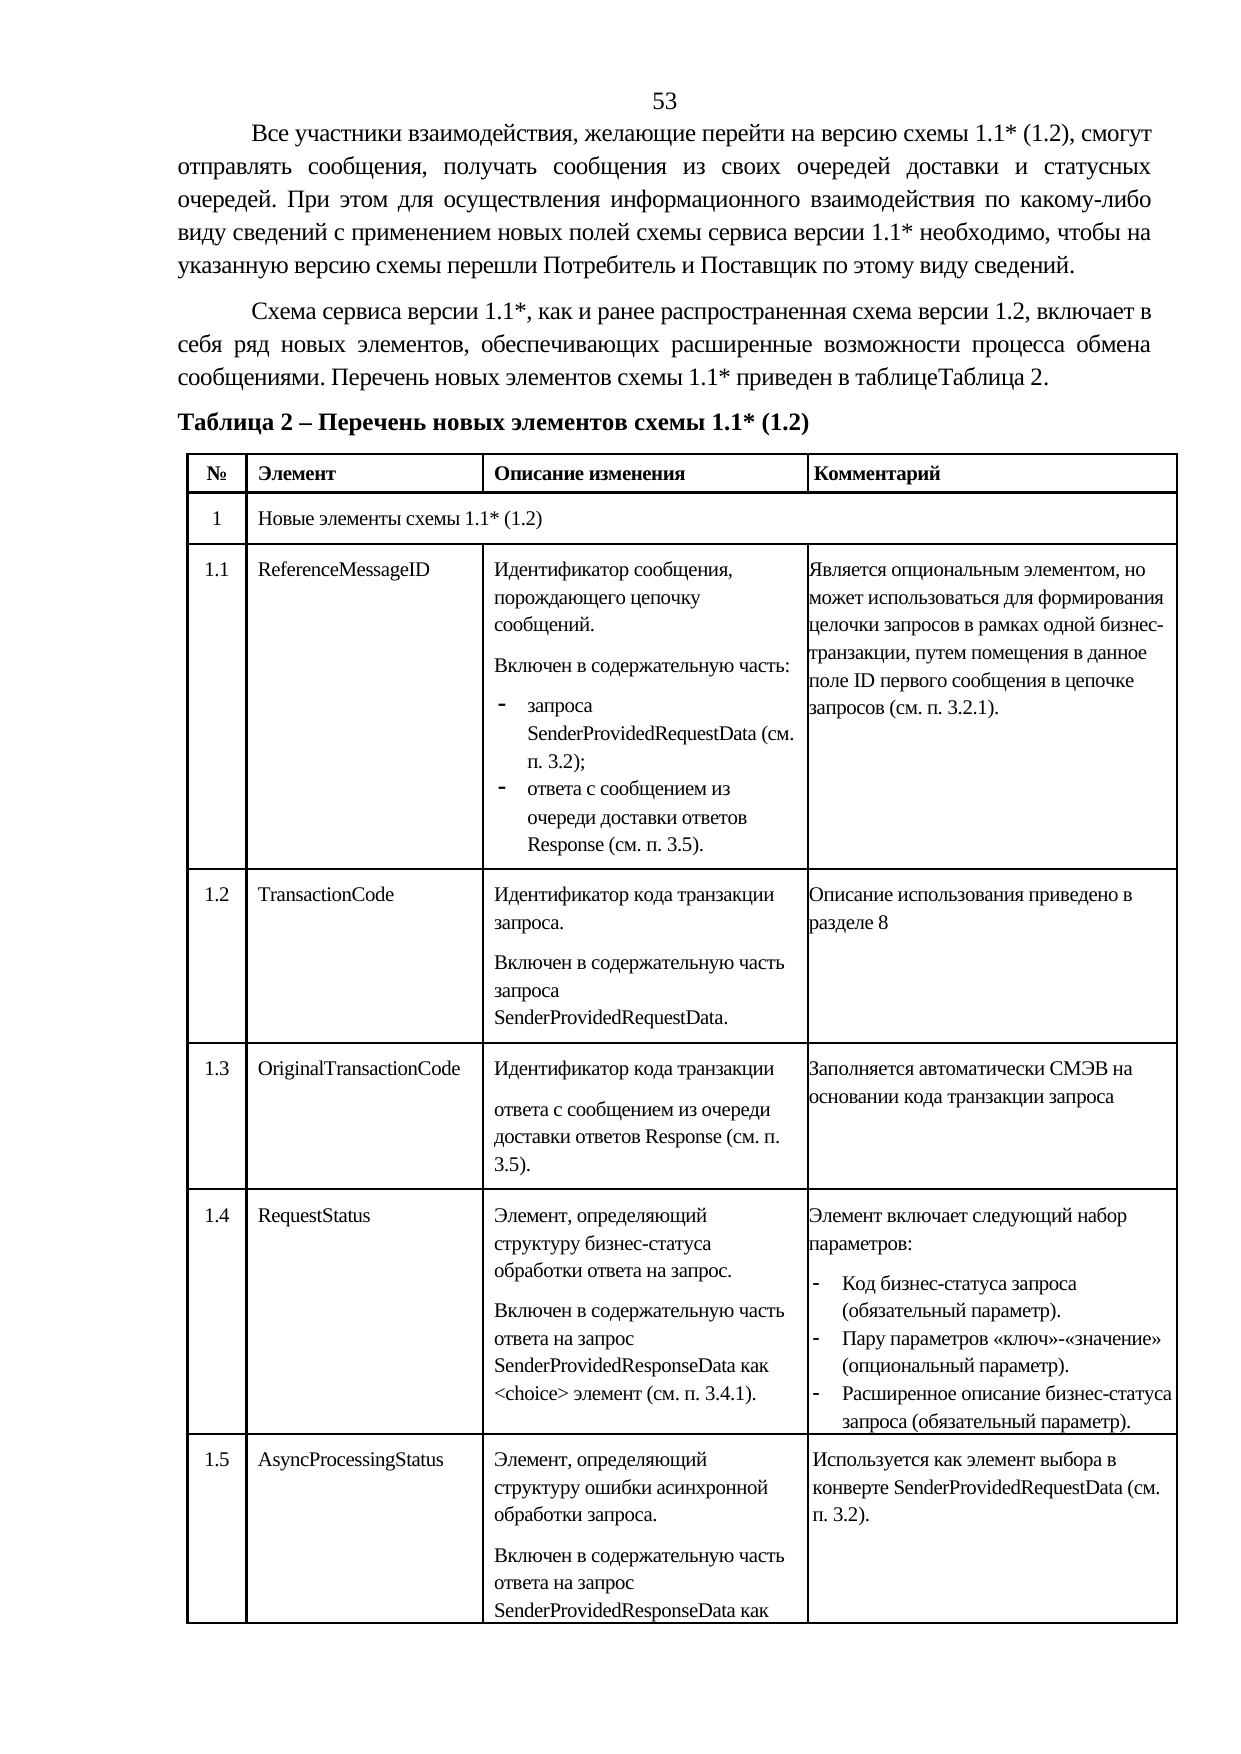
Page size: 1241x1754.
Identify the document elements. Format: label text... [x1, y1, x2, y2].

text Все участники взаимодействия, желающие перейти на версию схемы 1.1* (1.2), смогут отправлять сообщения, получать сообщения из своих очередей доставки и статусных очередей. При этом для осуществления информационного взаимодействия по какому-либо виду сведений с применением новых полей схемы сервиса версии 1.1* необходимо, чтобы на указанную версию схемы перешли Потребитель и Поставщик по этому виду сведений. [177, 118, 1152, 279]
table_cell Элемент, определяющий структуру ошибки асинхронной обработки запроса. Включен в содержательную часть ответа на запрос SenderProvidedResponseData как [484, 1435, 807, 1622]
table_cell Идентификатор кода транзакции ответа с сообщением из очереди доставки ответов Response (см. п. 3.5). [484, 1044, 807, 1188]
text Таблица 2 – Перечень новых элементов схемы 1.1* (1.2) [177, 407, 1152, 436]
table_cell 1.2 [189, 870, 245, 1042]
table_cell 1 [189, 494, 245, 543]
table_cell 1.5 [189, 1435, 245, 1622]
table_cell RequestStatus [248, 1190, 482, 1433]
table_cell Новые элементы схемы 1.1* (1.2) [248, 494, 1176, 543]
table_cell 1.1 [189, 545, 245, 868]
table_header Элемент [248, 455, 482, 491]
table_header Комментарий [809, 455, 1176, 461]
table_cell Описание использования приведено в разделе 8 [809, 870, 1176, 882]
table_cell Идентификатор сообщения, порождающего цепочку сообщений. Включен в содержательную часть: запроса SenderProvidedRequestData (см. п. 3.2); ответа с сообщением из очереди доставки ответов Response (см. п. 3.5). [484, 545, 807, 868]
table_cell OriginalTransactionCode [248, 1044, 482, 1188]
table_cell Элемент, определяющий структуру бизнес-статуса обработки ответа на запрос. Включен в содержательную часть ответа на запрос SenderProvidedResponseData как <choice> элемент (см. п. 3.4.1). [484, 1190, 807, 1433]
table_cell 1.4 [189, 1190, 245, 1433]
table_header Комментарий [809, 485, 1176, 491]
table_cell Идентификатор кода транзакции запроса. Включен в содержательную часть запроса SenderProvidedRequestData. [484, 870, 807, 1042]
table_cell Заполняется автоматически СМЭВ на основании кода транзакции запроса [809, 1108, 1176, 1188]
table_cell AsyncProcessingStatus [248, 1435, 482, 1622]
table_cell Является опциональным элементом, но может использоваться для формирования целочки запросов в рамках одной бизнес-транзакции, путем помещения в данное поле ID первого сообщения в цепочке запросов (см. п. 3.2.1). [809, 545, 1176, 557]
table_cell Используется как элемент выбора в конверте SenderProvidedRequestData (см. п. 3.2). [809, 1435, 1176, 1622]
table_cell 1.3 [189, 1044, 245, 1188]
table_cell Является опциональным элементом, но может использоваться для формирования целочки запросов в рамках одной бизнес-транзакции, путем помещения в данное поле ID первого сообщения в цепочке запросов (см. п. 3.2.1). [809, 719, 1176, 868]
table_header № [189, 455, 245, 491]
table_header Описание изменения [484, 455, 807, 491]
table_cell Описание использования приведено в разделе 8 [809, 934, 1176, 1042]
table_cell TransactionCode [248, 870, 482, 1042]
table_cell Элемент включает следующий набор параметров: Код бизнес-статуса запроса (обязательный параметр). Пару параметров «ключ»-«значение» (опциональный параметр). Расширенное описание бизнес-статуса запроса (обязательный параметр). [809, 1190, 1176, 1203]
table_cell ReferenceMessageID [248, 545, 482, 868]
text Схема сервиса версии 1.1*, как и ранее распространенная схема версии 1.2, включает в себя ряд новых элементов, обеспечивающих расширенные возможности процесса обмена сообщениями. Перечень новых элементов схемы 1.1* приведен в таблицеТаблица 2. [177, 296, 1152, 391]
table_cell Заполняется автоматически СМЭВ на основании кода транзакции запроса [809, 1044, 1176, 1056]
